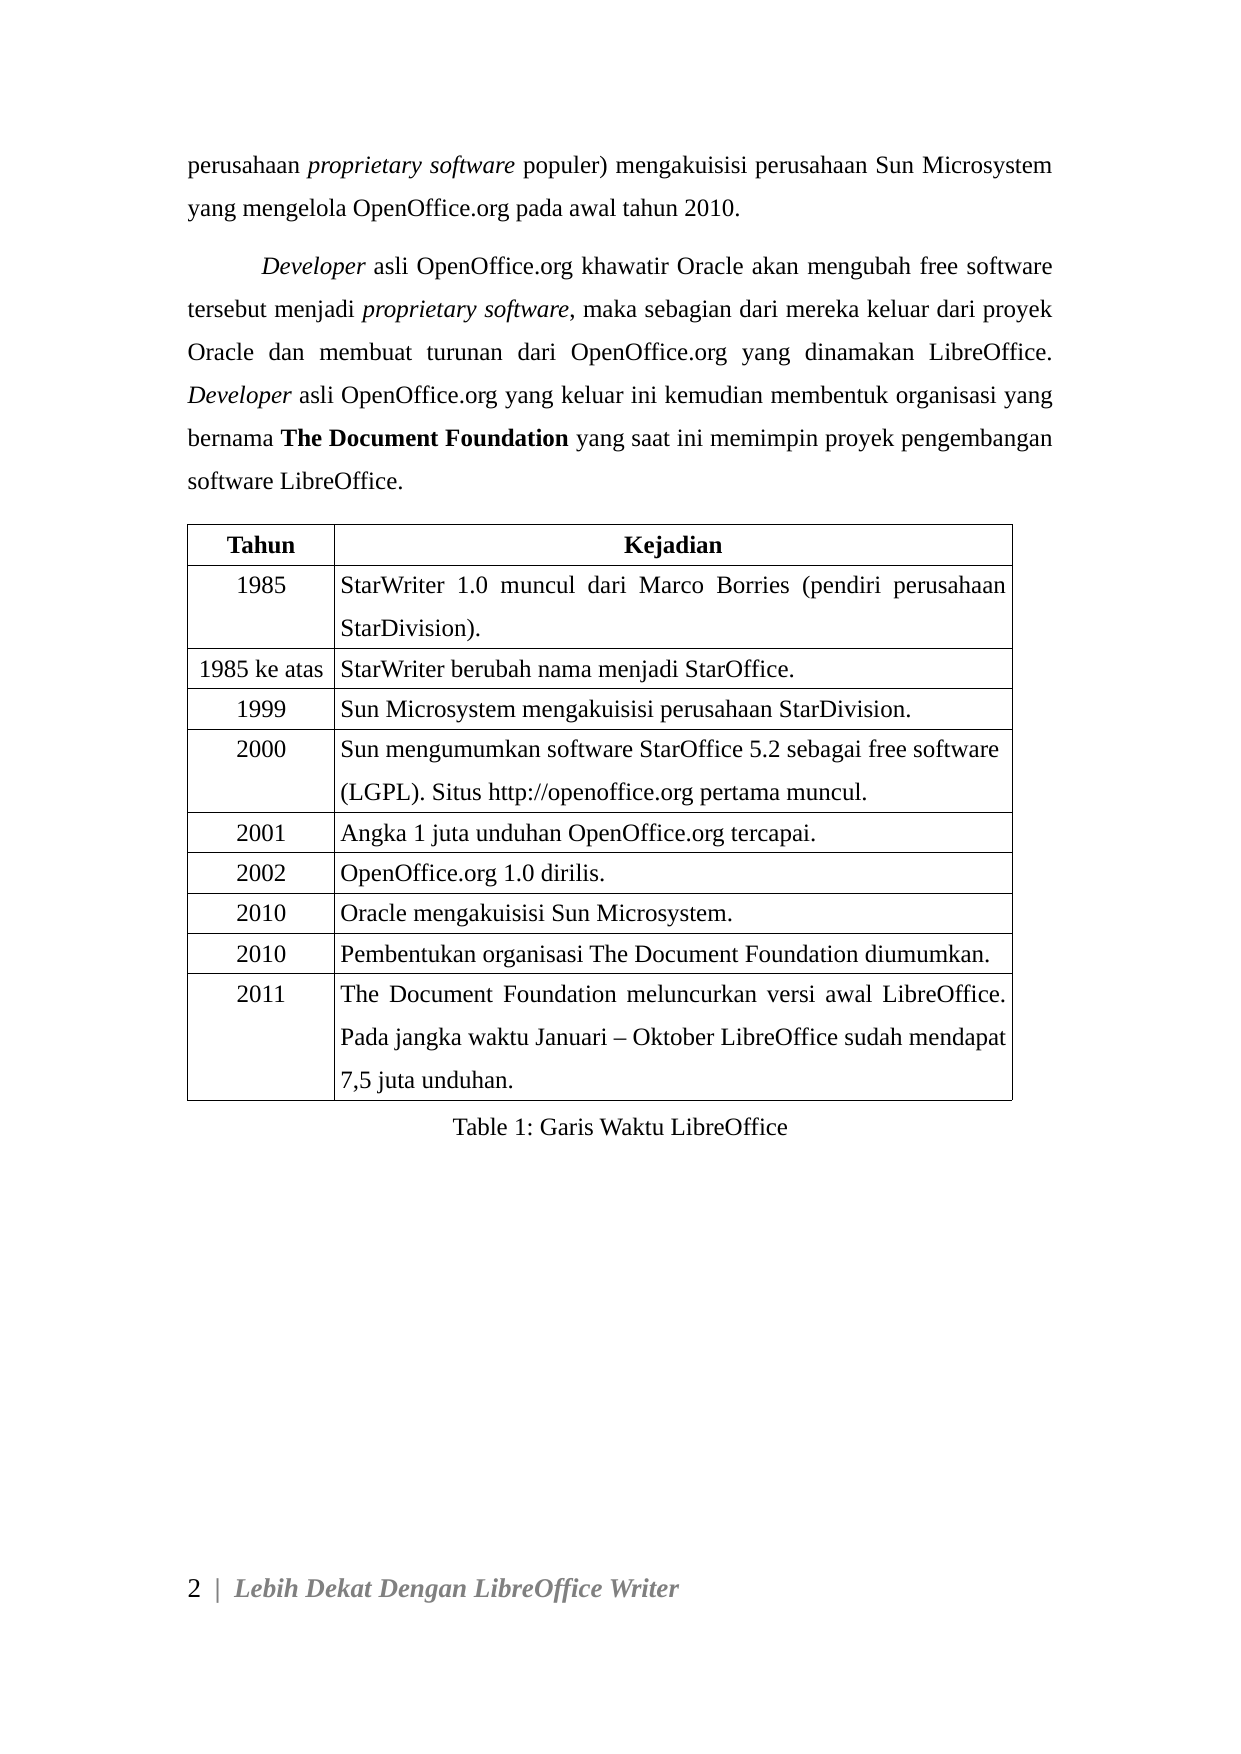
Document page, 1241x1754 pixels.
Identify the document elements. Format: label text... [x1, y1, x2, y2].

table_cell StarWriter 1.0 muncul dari Marco Borries (pendiri perusahaan StarDivision). [335, 566, 1012, 648]
table_cell OpenOffice.org 1.0 dirilis. [335, 853, 1012, 893]
table_header Kejadian [335, 525, 1012, 564]
text Developer asli OpenOffice.org khawatir Oracle akan mengubah free software tersebut menjadi proprietary software, maka sebagian dari mereka keluar dari proyek Oracle dan membuat turunan dari OpenOffice.org yang dinamakan LibreOffice. Developer asli OpenOffice.org yang keluar ini kemudian membentuk organisasi yang bernama The Document Foundation yang saat ini memimpin proyek pengembangan software LibreOffice. [187, 251, 1053, 495]
table_header Tahun [188, 525, 334, 564]
table_cell 1999 [188, 689, 334, 728]
table_cell 2001 [188, 813, 334, 852]
table_cell The Document Foundation meluncurkan versi awal LibreOffice. Pada jangka waktu Januari – Oktober LibreOffice sudah mendapat 7,5 juta unduhan. [335, 974, 1012, 1100]
table_cell 2010 [188, 934, 334, 973]
text Table 1: Garis Waktu LibreOffice [187, 1112, 1053, 1141]
table_cell Sun Microsystem mengakuisisi perusahaan StarDivision. [335, 689, 1012, 728]
table_cell Sun mengumumkan software StarOffice 5.2 sebagai free software (LGPL). Situs http://openoffice.org pertama muncul. [335, 730, 1012, 812]
table_cell 2010 [188, 894, 334, 933]
table_cell Angka 1 juta unduhan OpenOffice.org tercapai. [335, 813, 1012, 852]
table_cell 2011 [188, 974, 334, 1100]
table_cell 1985 [188, 566, 334, 648]
text perusahaan proprietary software populer) mengakuisisi perusahaan Sun Microsystem yang mengelola OpenOffice.org pada awal tahun 2010. [187, 150, 1053, 222]
table_cell 2000 [188, 730, 334, 812]
table_cell Oracle mengakuisisi Sun Microsystem. [335, 894, 1012, 933]
table_cell Pembentukan organisasi The Document Foundation diumumkan. [335, 934, 1012, 973]
table_cell 2002 [188, 853, 334, 893]
table_cell StarWriter berubah nama menjadi StarOffice. [335, 649, 1012, 688]
table_cell 1985 ke atas [188, 649, 334, 688]
